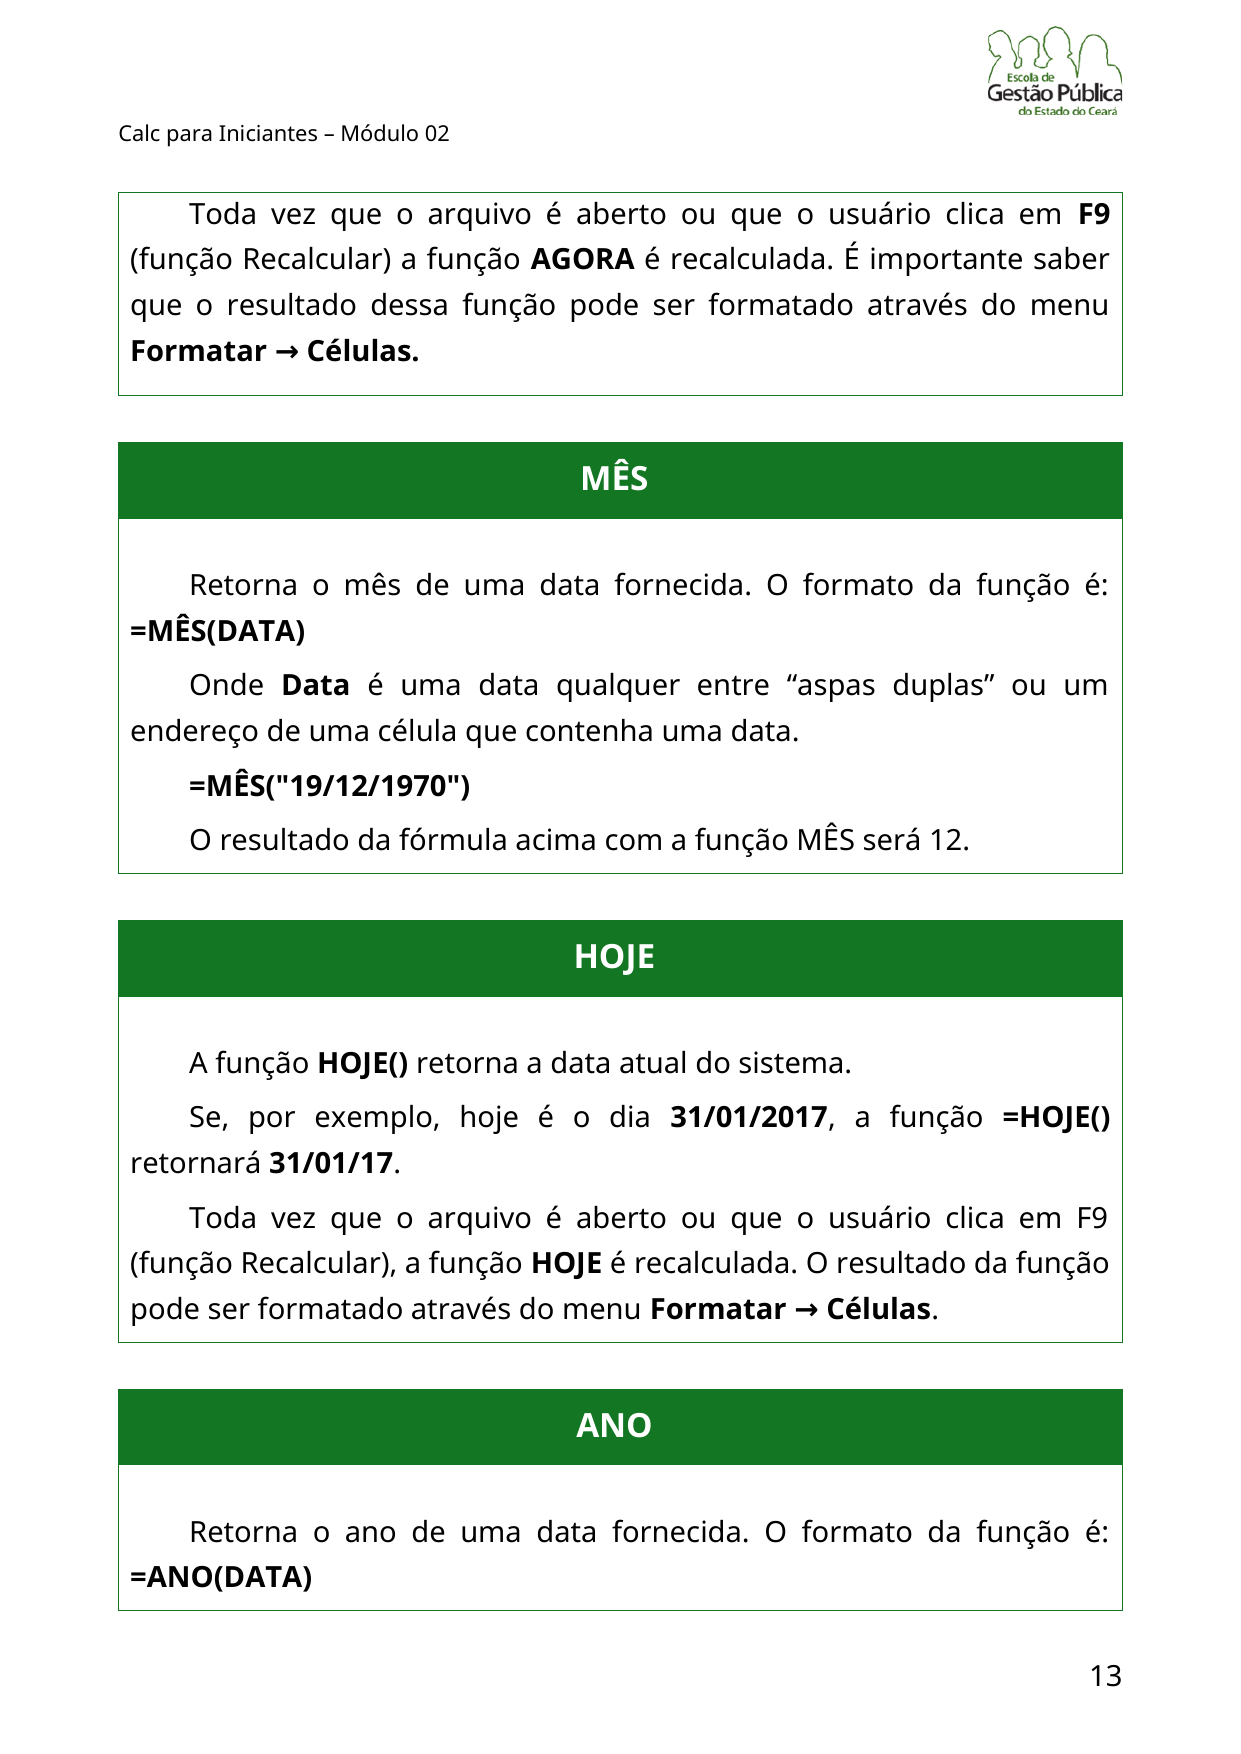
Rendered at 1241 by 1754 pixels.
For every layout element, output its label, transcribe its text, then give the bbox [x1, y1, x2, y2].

table_cell Retorna o mês de uma data fornecida. O formato da função é: =MÊS(DATA) Onde Data é uma data qualquer entre “aspas duplas” ou um endereço de uma célula que contenha uma data. =MÊS("19/12/1970") O resultado da fórmula acima com a função MÊS será 12. [119, 519, 1122, 873]
picture [118, 26, 1123, 115]
table_cell A função HOJE() retorna a data atual do sistema. Se, por exemplo, hoje é o dia 31/01/2017, a função =HOJE() retornará 31/01/17. Toda vez que o arquivo é aberto ou que o usuário clica em F9 (função Recalcular), a função HOJE é recalculada. O resultado da função pode ser formatado através do menu Formatar → Células. [119, 997, 1122, 1342]
table_cell Retorna o ano de uma data fornecida. O formato da função é: =ANO(DATA) [119, 1465, 1122, 1610]
table_cell Toda vez que o arquivo é aberto ou que o usuário clica em F9 (função Recalcular) a função AGORA é recalculada. É importante saber que o resultado dessa função pode ser formatado através do menu Formatar → Células. [119, 193, 1122, 395]
table_header HOJE [119, 921, 1122, 996]
table_header ANO [119, 1390, 1122, 1464]
table_header MÊS [119, 443, 1122, 518]
